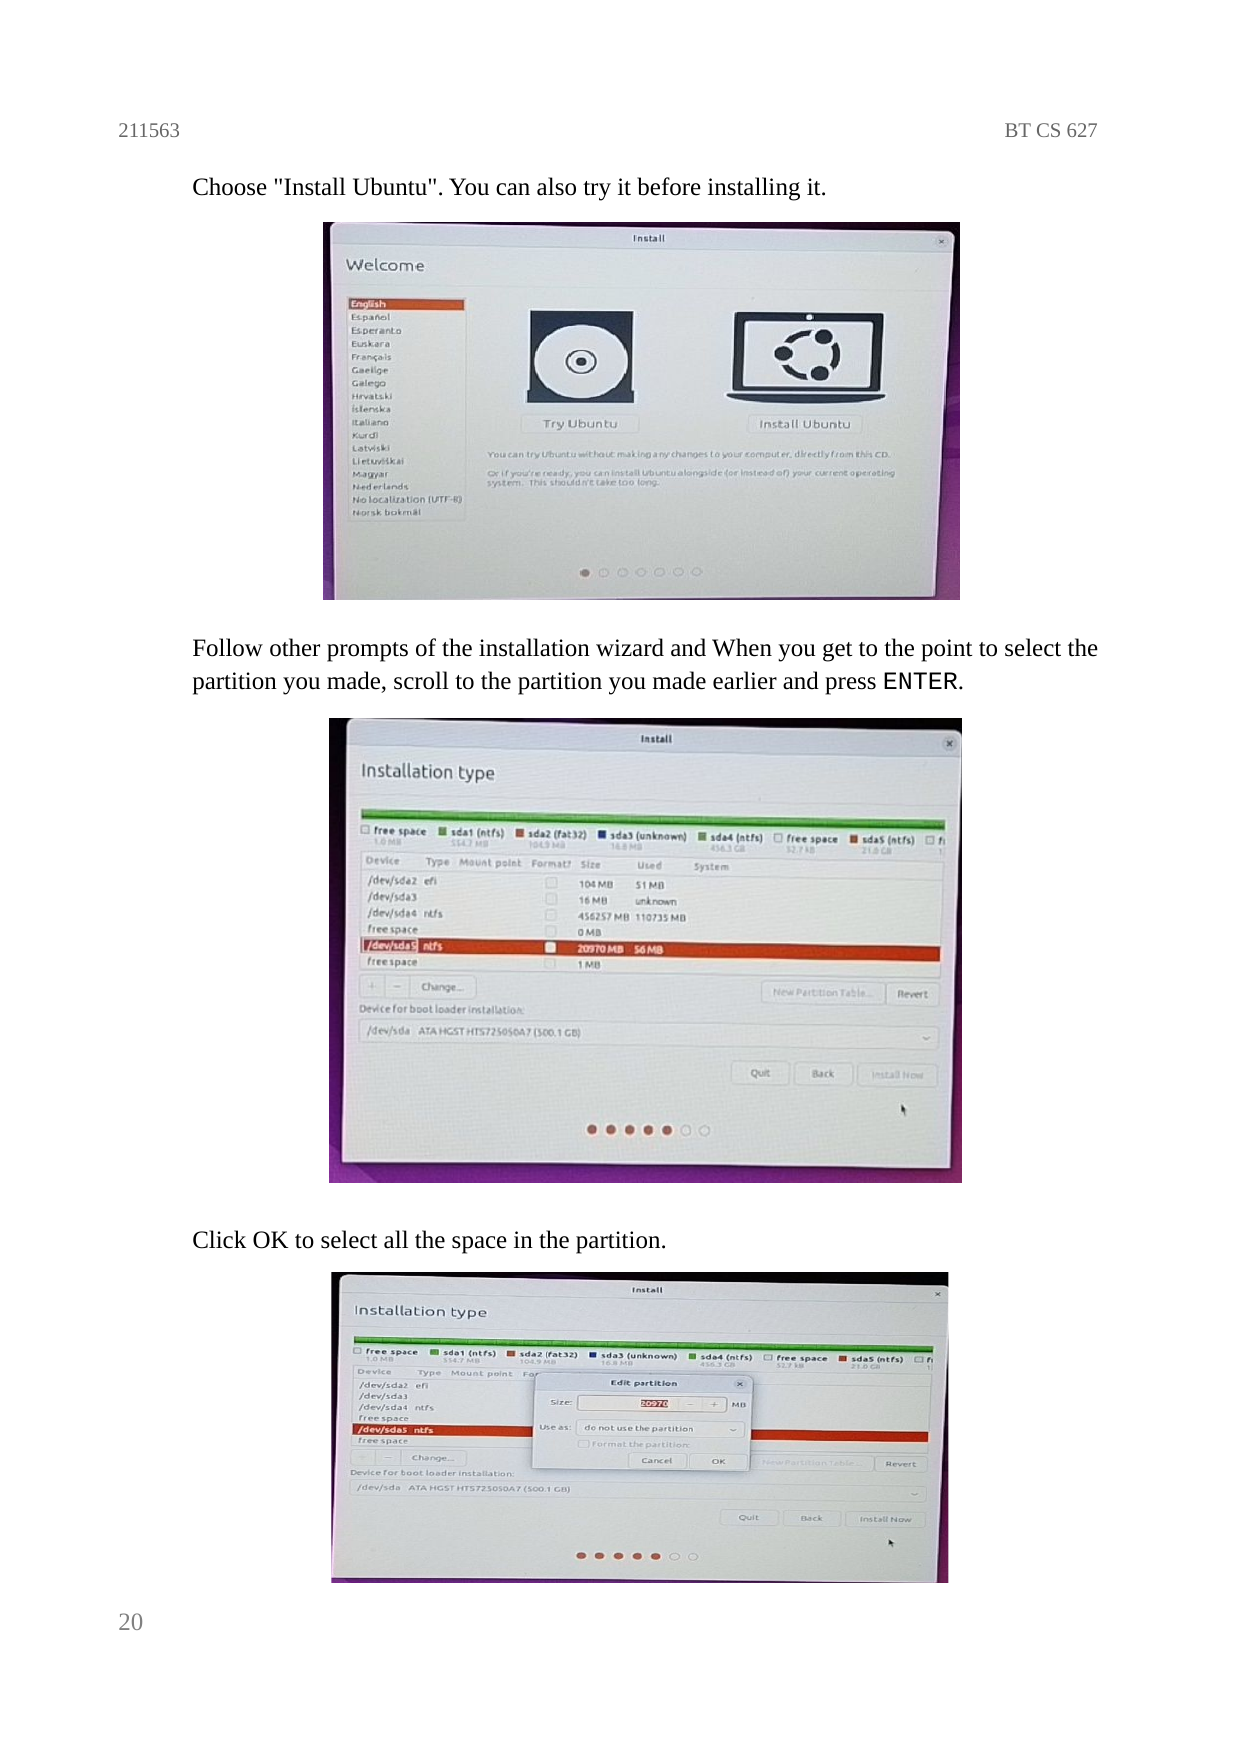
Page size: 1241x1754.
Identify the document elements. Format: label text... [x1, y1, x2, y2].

picture [323, 222, 951, 600]
text Follow other prompts of the installation wizard and When you get to the point to select the partition you made, scroll to the partition you made earlier and press ENTER. [118, 633, 1122, 697]
picture [340, 718, 962, 1183]
picture [331, 1272, 949, 1583]
text Choose "Install Ubuntu". You can also try it before installing it. [118, 172, 1122, 233]
text Click OK to select all the space in the partition. [118, 1225, 1122, 1254]
